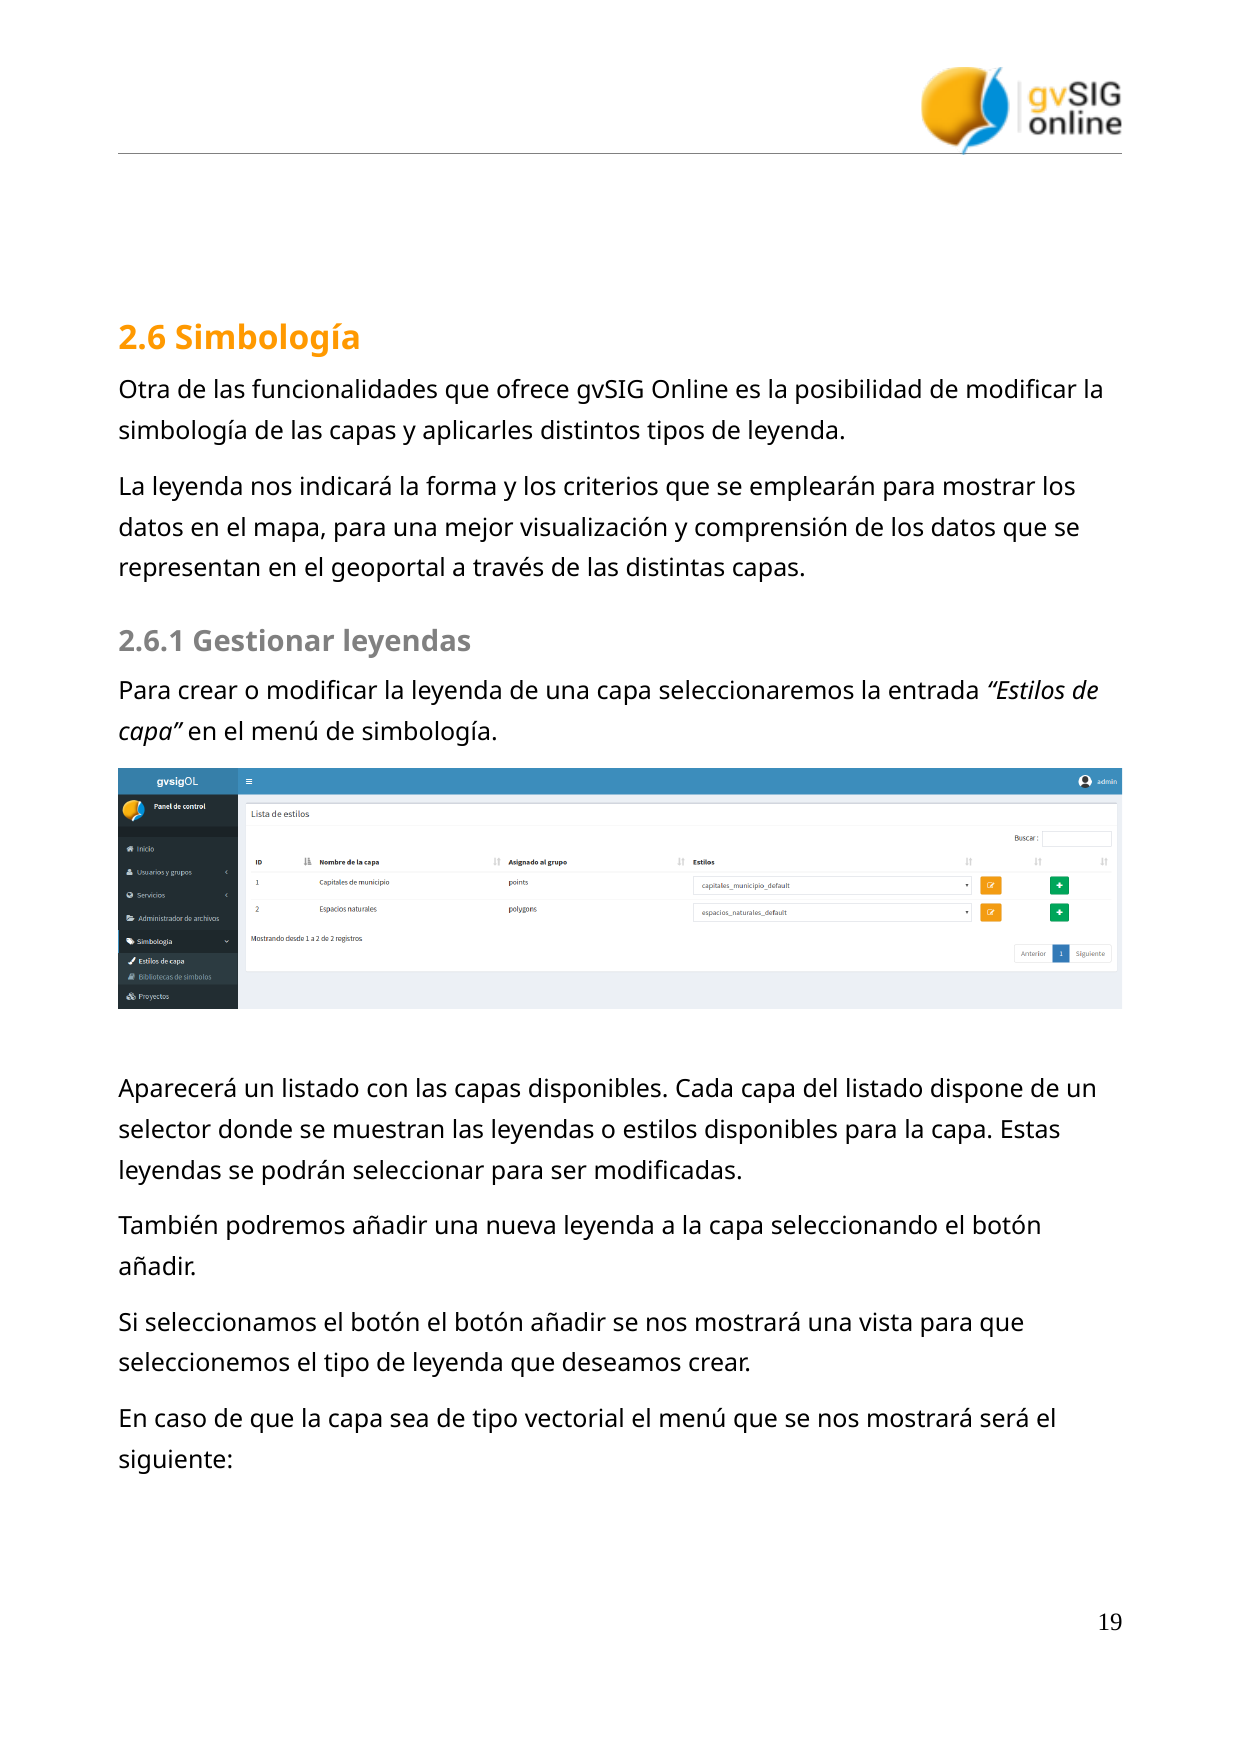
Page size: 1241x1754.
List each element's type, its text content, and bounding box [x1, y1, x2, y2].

subtitle 2.6 Simbología [118, 314, 1122, 360]
text La leyenda nos indicará la forma y los criterios que se emplearán para mostrar los datos en el mapa, para una mejor visualización y comprensión de los datos que se representan en el geoportal a través de las distintas capas. [118, 468, 1122, 584]
text Si seleccionamos el botón el botón añadir se nos mostrará una vista para que seleccionemos el tipo de leyenda que deseamos crear. [118, 1304, 1122, 1379]
picture [921, 67, 1122, 155]
picture [118, 768, 1123, 1009]
text En caso de que la capa sea de tipo vectorial el menú que se nos mostrará será el siguiente: [118, 1400, 1122, 1475]
text Otra de las funcionalidades que ofrece gvSIG Online es la posibilidad de modificar la simbología de las capas y aplicarles distintos tipos de leyenda. [118, 372, 1122, 447]
subtitle 2.6.1 Gestionar leyendas [118, 620, 1122, 660]
text Aparecerá un listado con las capas disponibles. Cada capa del listado dispone de un selector donde se muestran las leyendas o estilos disponibles para la capa. Estas leyendas se podrán seleccionar para ser modificadas. [118, 1071, 1122, 1187]
text Para crear o modificar la leyenda de una capa seleccionaremos la entrada “Estilos de capa” en el menú de simbología. [118, 672, 1122, 747]
text También podremos añadir una nueva leyenda a la capa seleccionando el botón añadir. [118, 1208, 1122, 1283]
